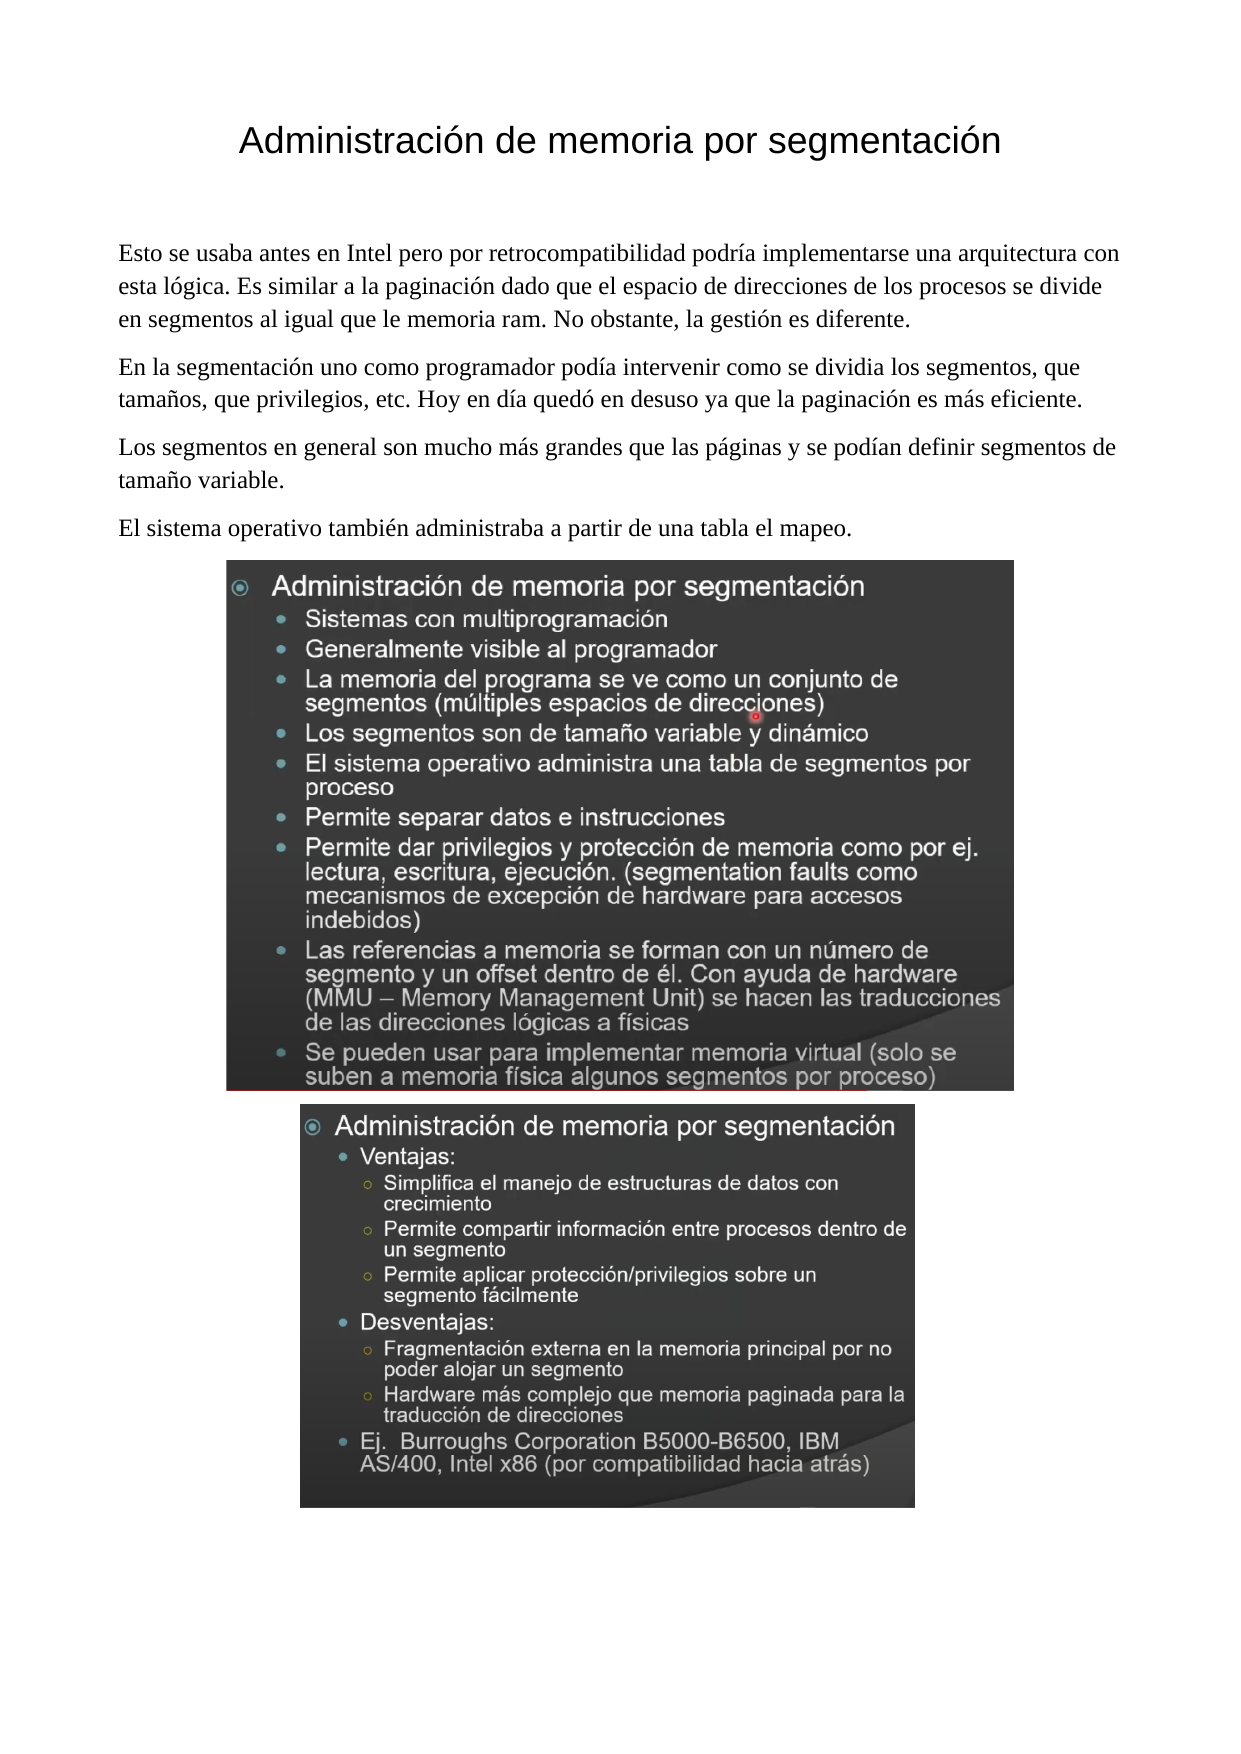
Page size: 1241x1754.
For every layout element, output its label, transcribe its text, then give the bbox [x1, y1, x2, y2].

text Los segmentos en general son mucho más grandes que las páginas y se podían definir segmentos de tamaño variable. [118, 432, 1122, 494]
subtitle Administración de memoria por segmentación [118, 118, 1122, 161]
text El sistema operativo también administraba a partir de una tabla el mapeo. [118, 513, 1122, 542]
text En la segmentación uno como programador podía intervenir como se dividia los segmentos, que tamaños, que privilegios, etc. Hoy en día quedó en desuso ya que la paginación es más eficiente. [118, 352, 1122, 413]
picture [226, 560, 1014, 1091]
picture [300, 1104, 915, 1508]
text Esto se usaba antes en Intel pero por retrocompatibilidad podría implementarse una arquitectura con esta lógica. Es similar a la paginación dado que el espacio de direcciones de los procesos se divide en segmentos al igual que le memoria ram. No obstante, la gestión es diferente. [118, 238, 1122, 333]
